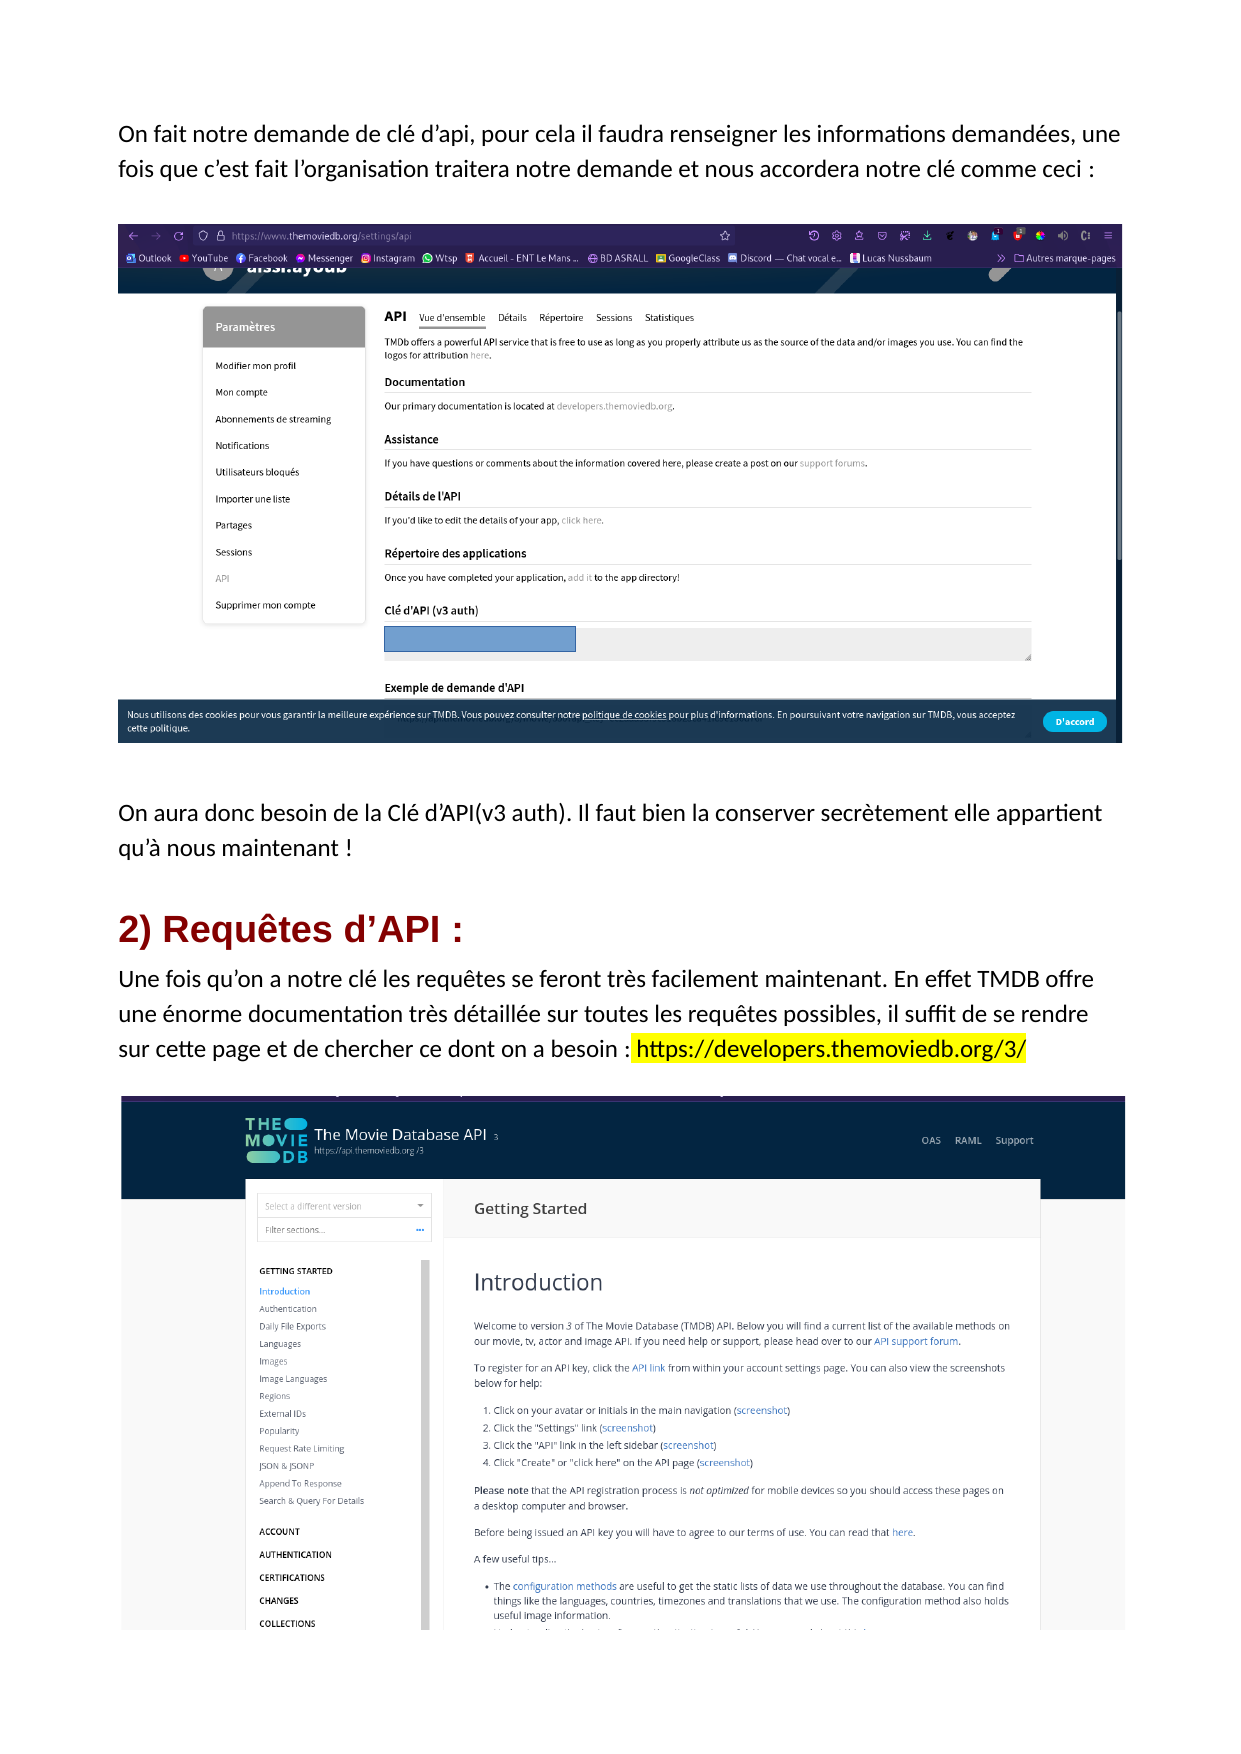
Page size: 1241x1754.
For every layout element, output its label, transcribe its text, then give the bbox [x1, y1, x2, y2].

text On aura donc besoin de la Clé d’API(v3 auth). Il faut bien la conserver secrètement elle appartient qu’à nous maintenant ! [118, 797, 1122, 863]
text On fait notre demande de clé d’api, pour cela il faudra renseigner les informations demandées, une fois que c’est fait l’organisation traitera notre demande et nous accordera notre clé comme ceci : [118, 118, 1122, 184]
text Une fois qu’on a notre clé les requêtes se feront très facilement maintenant. En effet TMDB offre une énorme documentation très détaillée sur toutes les requêtes possibles, il suffit de se rendre sur cette page et de chercher ce dont on a besoin : https://developers.themoviedb.org/3/ [118, 963, 1122, 1063]
subtitle 2) Requêtes d’API : [118, 907, 1122, 950]
picture [118, 224, 1123, 743]
picture [121, 1096, 1126, 1630]
